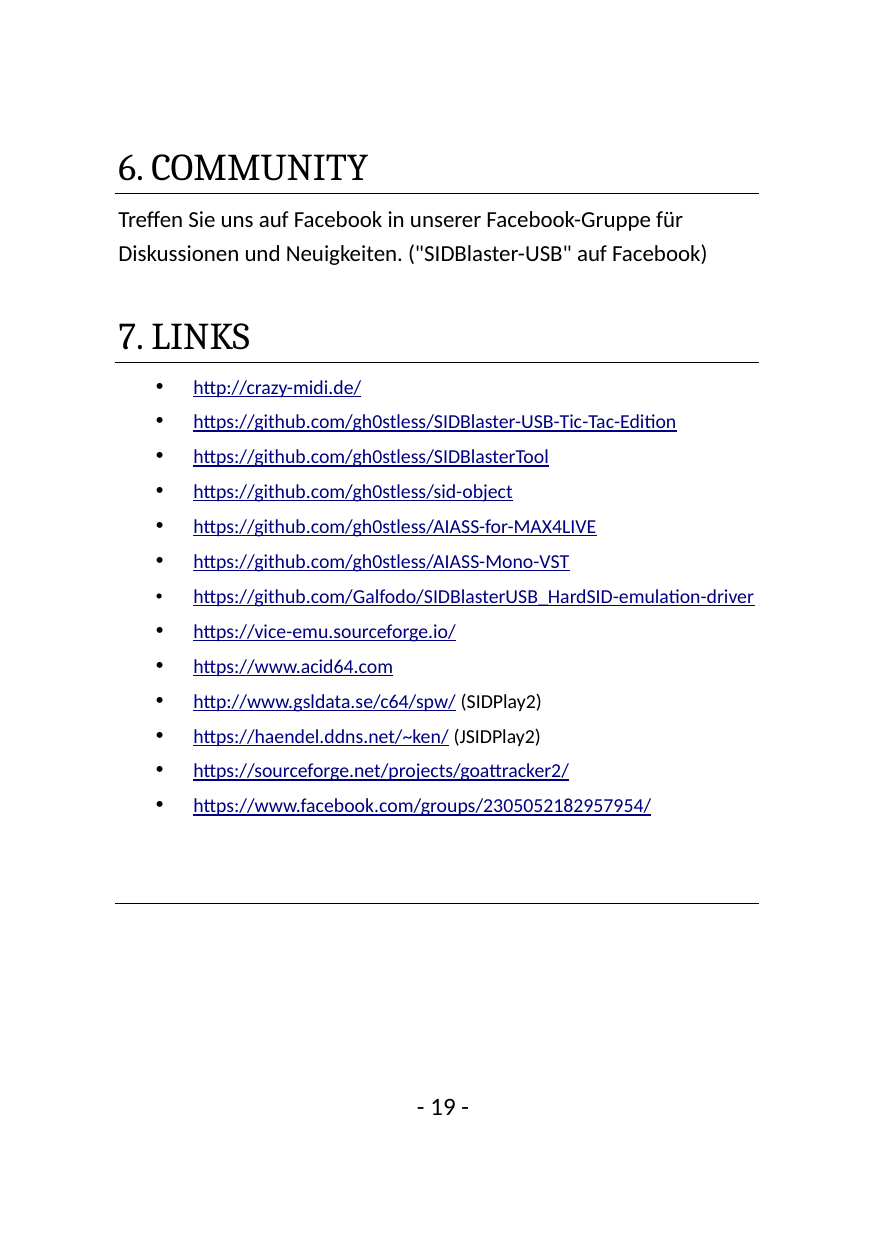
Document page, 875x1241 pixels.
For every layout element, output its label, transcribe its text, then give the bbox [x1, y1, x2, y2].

list https://haendel.ddns.net/~ken/ (JSIDPlay2) [156, 724, 756, 748]
list https://github.com/gh0stless/SIDBlaster-USB-Tic-Tac-Edition [156, 410, 756, 434]
subtitle Community [115, 143, 759, 193]
text Treffen Sie uns auf Facebook in unserer Facebook-Gruppe für Diskussionen und Neuigkeiten. ("SIDBlaster-USB" auf Facebook) [118, 206, 756, 267]
list https://www.acid64.com [156, 654, 756, 678]
list https://github.com/gh0stless/AIASS-for-MAX4LIVE [156, 514, 756, 538]
subtitle Links [115, 312, 759, 362]
list https://github.com/gh0stless/AIASS-Mono-VST [156, 549, 756, 573]
list https://github.com/Galfodo/SIDBlasterUSB_HardSID-emulation-driver [156, 584, 756, 608]
list https://github.com/gh0stless/SIDBlasterTool [156, 444, 756, 469]
list https://sourceforge.net/projects/goattracker2/ [156, 759, 756, 783]
list https://github.com/gh0stless/sid-object [156, 479, 756, 504]
list https://www.facebook.com/groups/2305052182957954/ [156, 793, 756, 818]
list http://www.gsldata.se/c64/spw/ (SIDPlay2) [156, 689, 756, 713]
list https://vice-emu.sourceforge.io/ [156, 619, 756, 643]
list http://crazy-midi.de/ [156, 375, 756, 399]
